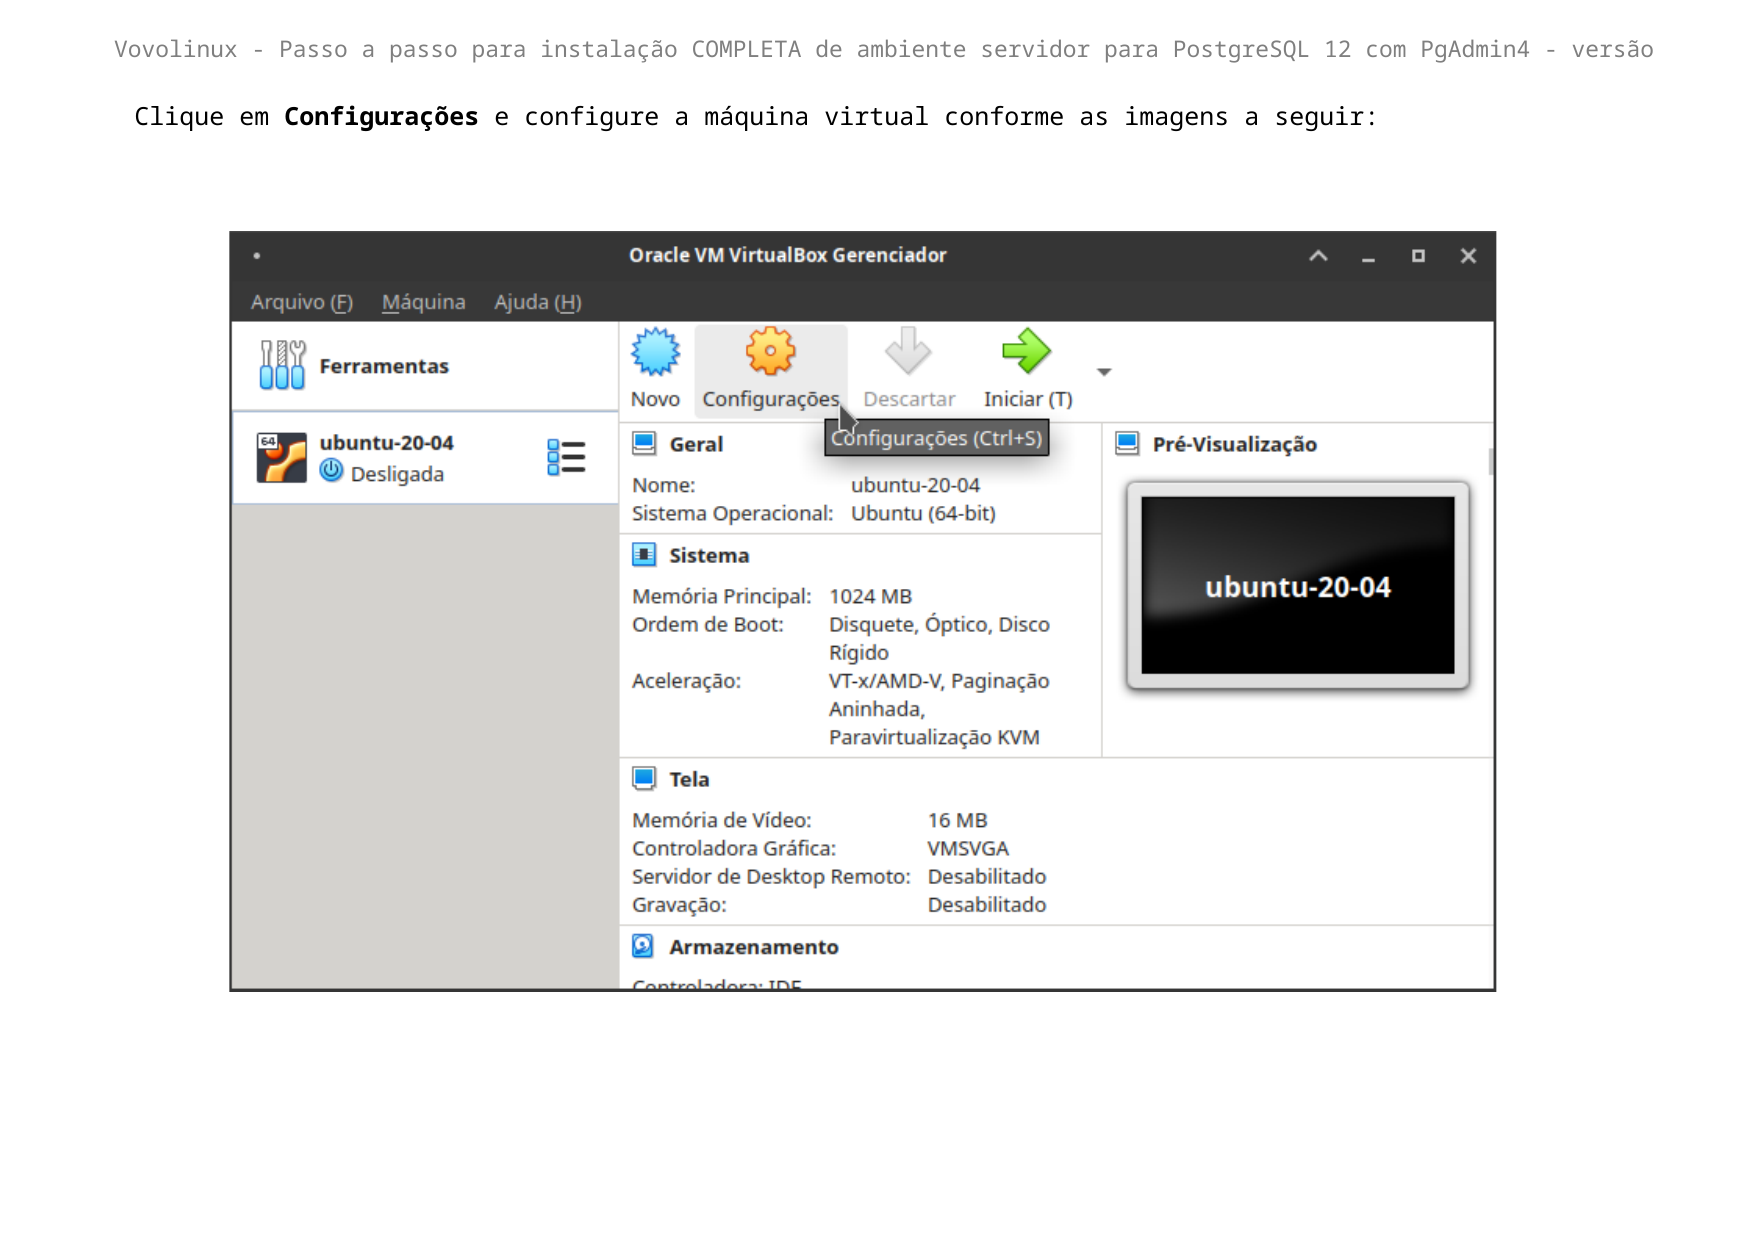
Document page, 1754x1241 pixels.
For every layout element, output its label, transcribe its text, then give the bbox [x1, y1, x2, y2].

list Clique em Configurações e configure a máquina virtual conforme as imagens a seguir: [97, 98, 1695, 132]
picture [229, 231, 1497, 992]
